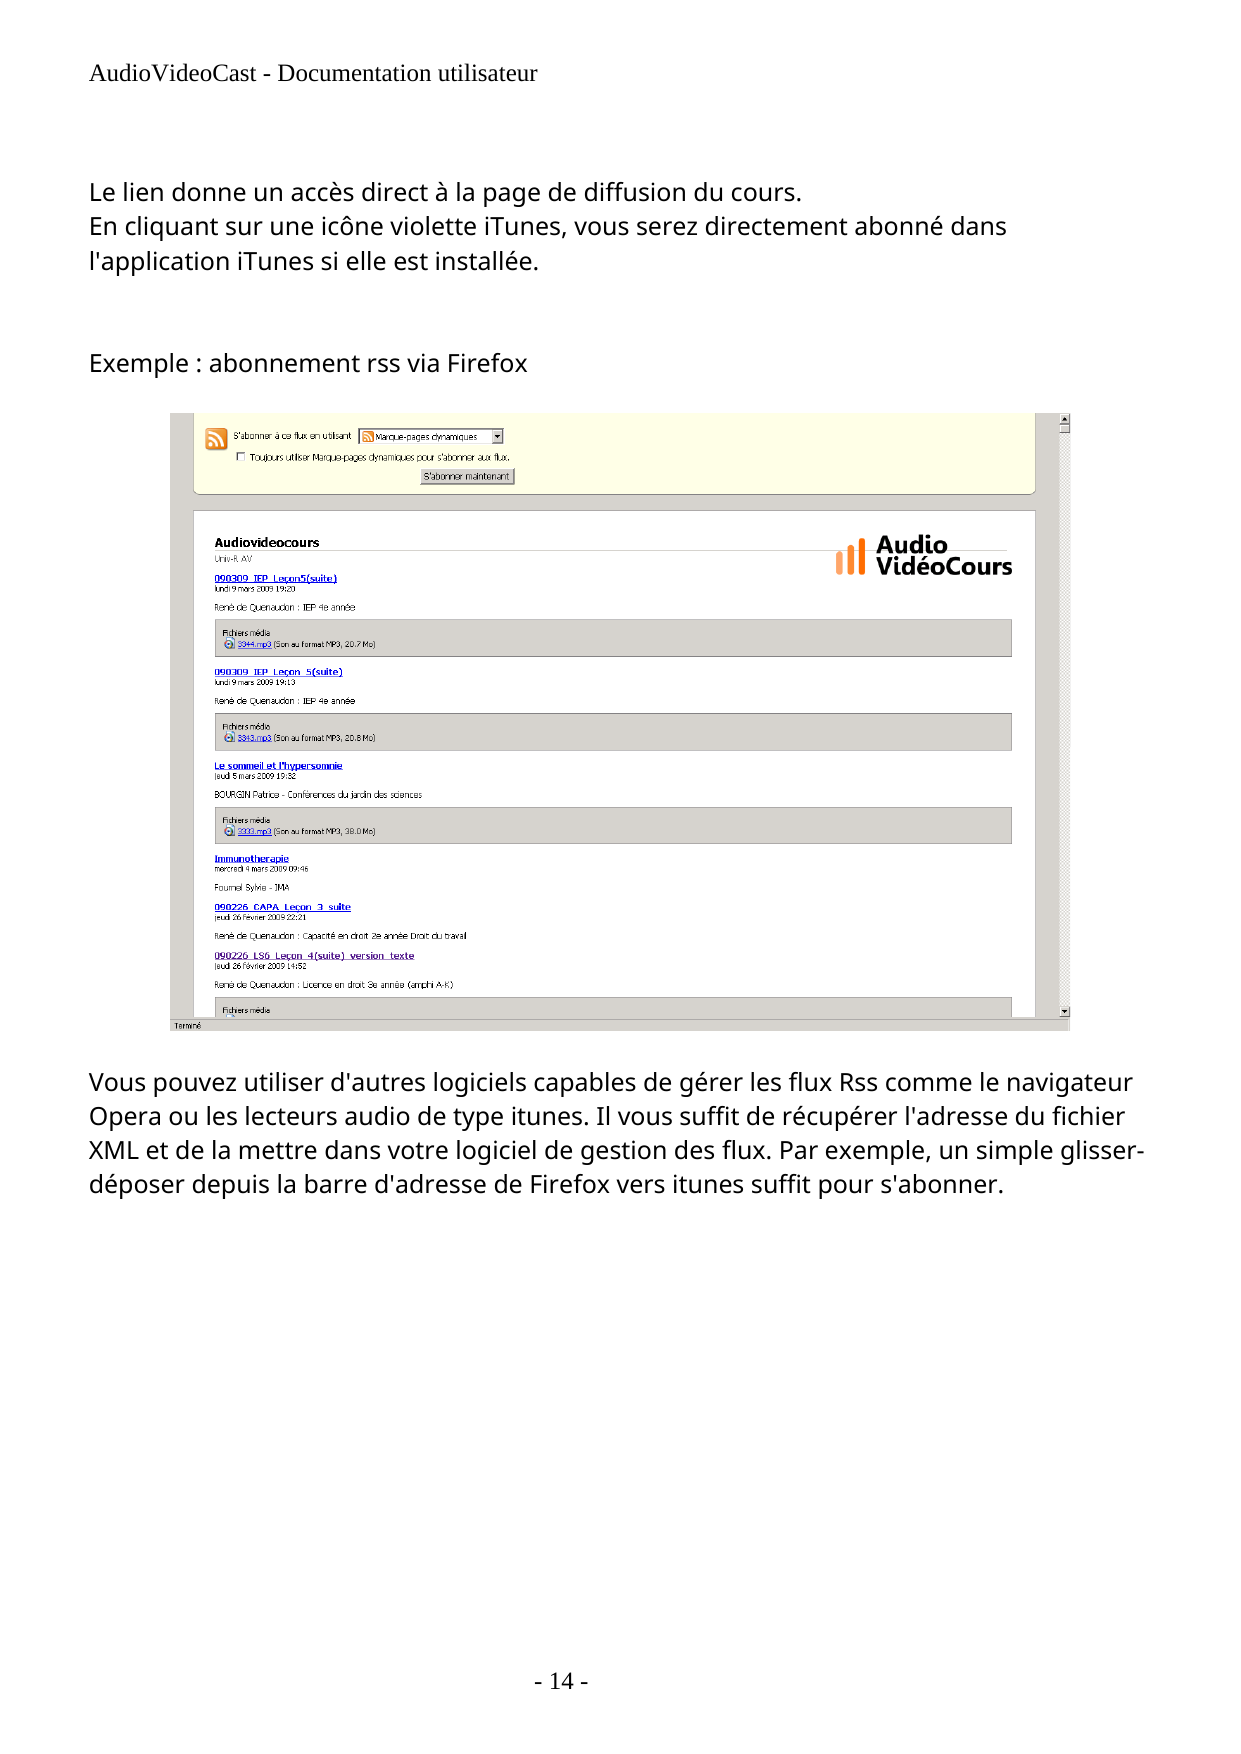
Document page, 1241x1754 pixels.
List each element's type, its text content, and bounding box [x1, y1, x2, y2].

text En cliquant sur une icône violette iTunes, vous serez directement abonné dans l'application iTunes si elle est installée. [88, 209, 1152, 277]
picture [170, 413, 1071, 1031]
text Le lien donne un accès direct à la page de diffusion du cours. [88, 175, 1152, 209]
text Vous pouvez utiliser d'autres logiciels capables de gérer les flux Rss comme le navigateur Opera ou les lecteurs audio de type itunes. Il vous suffit de récupérer l'adresse du fichier XML et de la mettre dans votre logiciel de gestion des flux. Par exemple, un simple glisser-déposer depuis la barre d'adresse de Firefox vers itunes suffit pour s'abonner. [88, 1064, 1152, 1201]
text Exemple : abonnement rss via Firefox [88, 345, 1152, 379]
